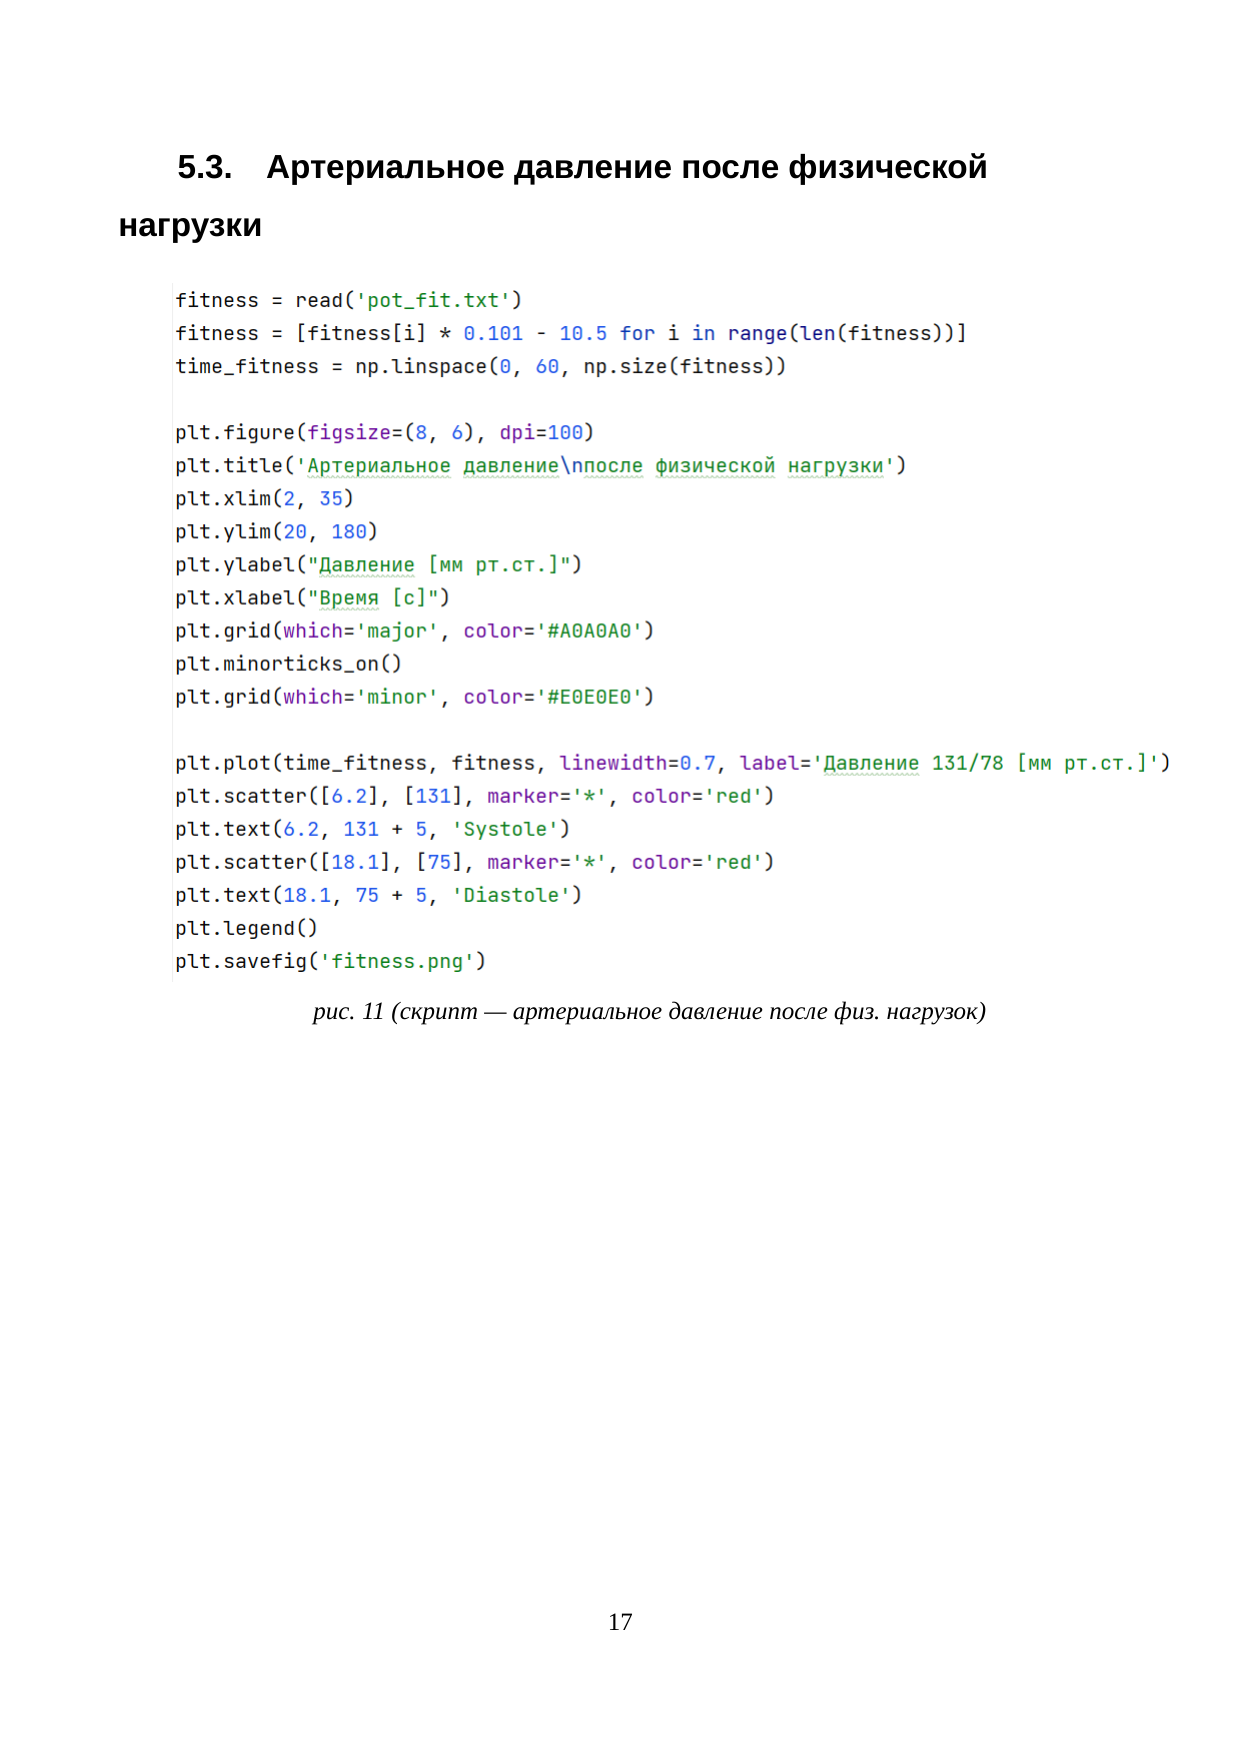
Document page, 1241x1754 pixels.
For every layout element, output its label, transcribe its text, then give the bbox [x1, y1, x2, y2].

picture [172, 283, 1177, 982]
text рис. 11 (скрипт — артериальное давление после физ. нагрузок) [118, 292, 1122, 1025]
subtitle Артериальное давление после физической нагрузки [118, 148, 1122, 244]
